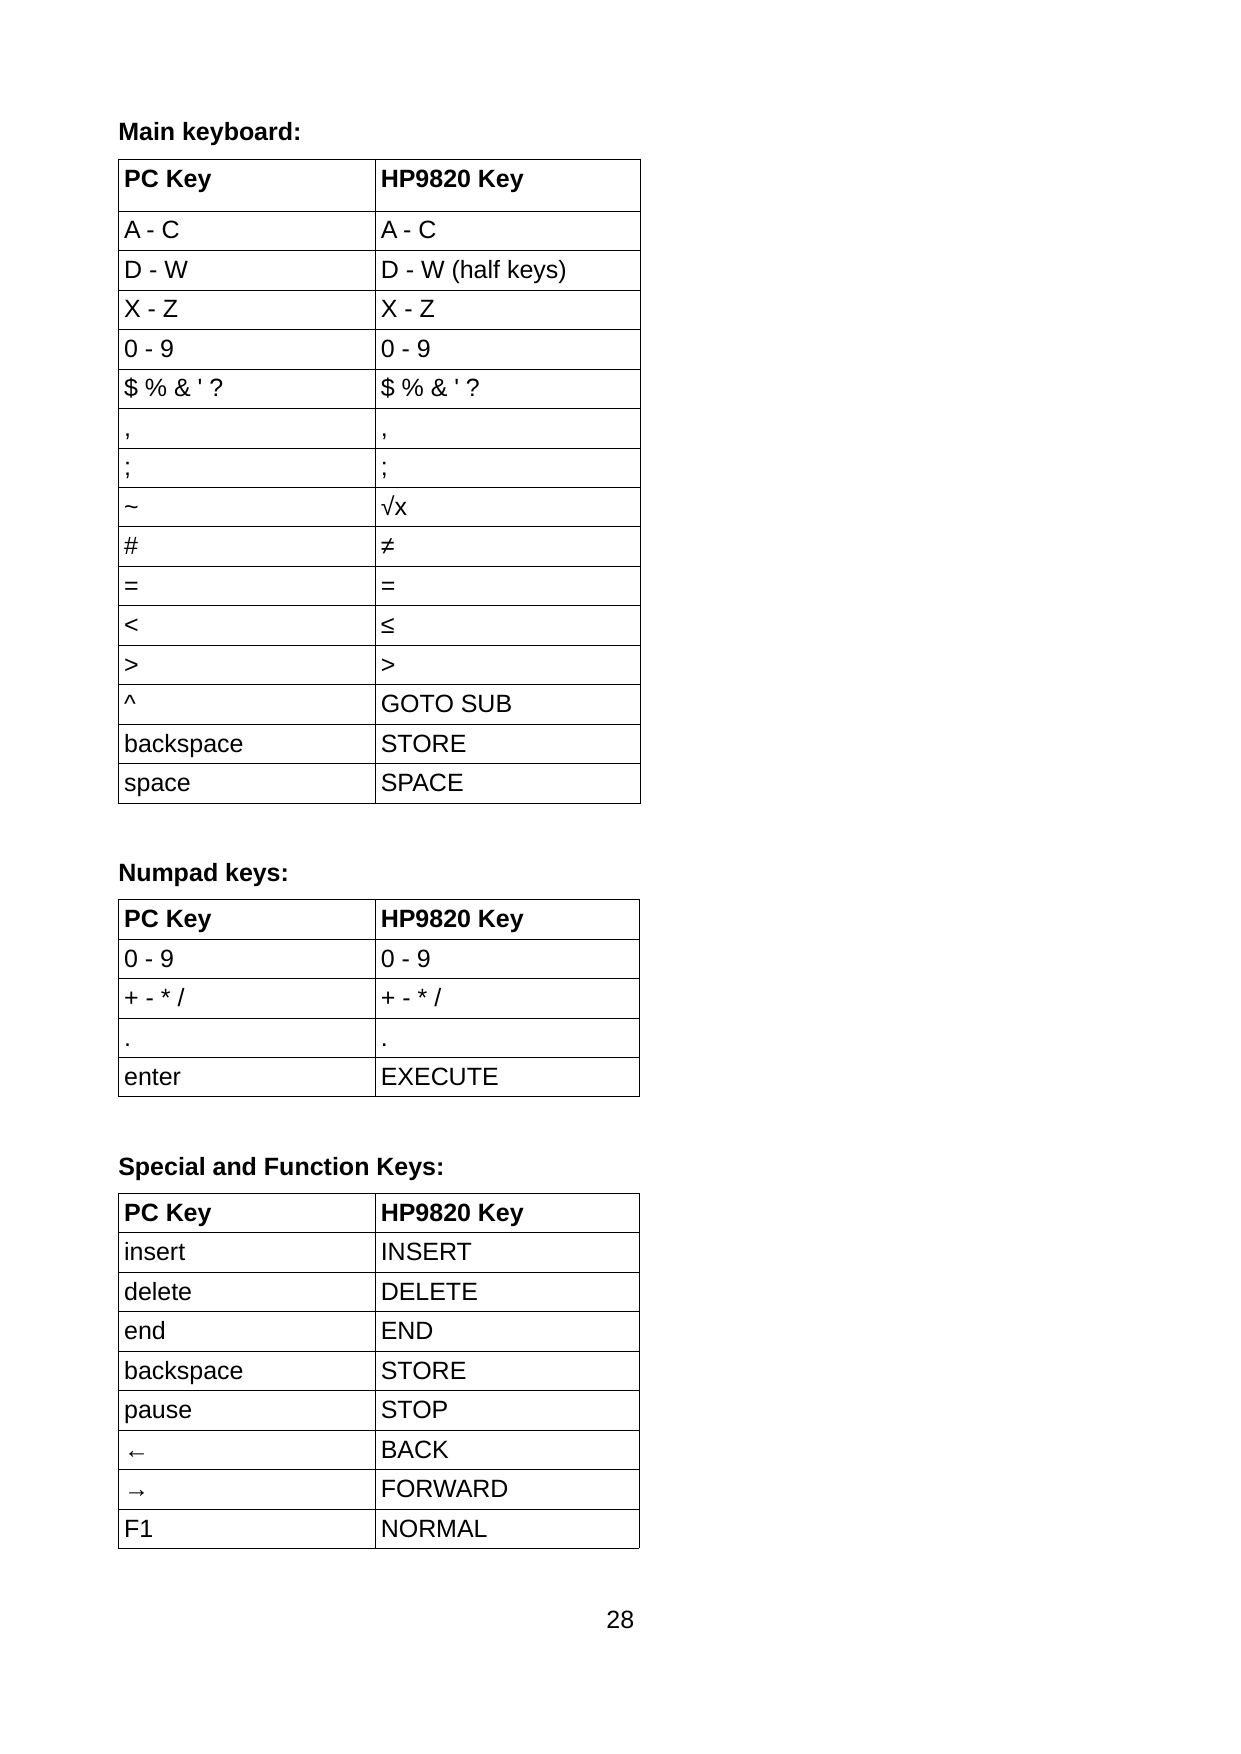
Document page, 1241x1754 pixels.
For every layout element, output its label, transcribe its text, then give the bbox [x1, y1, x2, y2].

table_cell 0 - 9 [376, 940, 639, 978]
table_cell EXECUTE [376, 1058, 639, 1096]
table_cell STORE [376, 725, 640, 763]
table_cell 0 - 9 [119, 330, 375, 368]
table_cell √x [376, 488, 640, 526]
table_cell enter [119, 1058, 375, 1096]
table_cell space [119, 764, 375, 803]
table_header HP9820 Key [376, 1194, 639, 1232]
table_cell SPACE [376, 764, 640, 803]
table_cell 0 - 9 [376, 330, 640, 368]
table_cell backspace [119, 1352, 375, 1390]
table_cell # [119, 527, 375, 566]
table_cell DELETE [376, 1273, 639, 1311]
table_cell ≤ [376, 606, 640, 645]
table_cell D - W (half keys) [376, 251, 640, 289]
text Main keyboard: [118, 118, 1122, 146]
table_cell . [376, 1019, 639, 1057]
table_cell = [119, 567, 375, 605]
table_cell X - Z [376, 291, 640, 329]
text Numpad keys: [118, 859, 1122, 887]
table_cell , [376, 409, 640, 447]
table_header HP9820 Key [376, 160, 640, 211]
table_cell < [119, 606, 375, 645]
table_cell X - Z [119, 291, 375, 329]
table_cell STORE [376, 1352, 639, 1390]
table_cell ≠ [376, 527, 640, 566]
table_cell pause [119, 1391, 375, 1430]
table_cell A - C [119, 212, 375, 250]
table_cell FORWARD [376, 1470, 639, 1509]
table_cell > [119, 646, 375, 684]
table_cell ; [119, 449, 375, 487]
table_cell backspace [119, 725, 375, 763]
table_cell → [119, 1470, 375, 1509]
text Special and Function Keys: [118, 1152, 1122, 1180]
table_cell ← [119, 1431, 375, 1469]
table_cell , [119, 409, 375, 447]
table_cell D - W [119, 251, 375, 289]
table_cell ~ [119, 488, 375, 526]
table_cell end [119, 1312, 375, 1351]
table_header PC Key [119, 900, 375, 938]
table_cell 0 - 9 [119, 940, 375, 978]
table_cell + - * / [376, 979, 639, 1017]
table_header HP9820 Key [376, 900, 639, 938]
table_cell INSERT [376, 1233, 639, 1272]
table_cell delete [119, 1273, 375, 1311]
table_cell ; [376, 449, 640, 487]
table_cell = [376, 567, 640, 605]
table_cell . [119, 1019, 375, 1057]
table_cell $ % & ' ? [119, 370, 375, 408]
table_cell STOP [376, 1391, 639, 1430]
table_cell > [376, 646, 640, 684]
table_cell + - * / [119, 979, 375, 1017]
table_cell BACK [376, 1431, 639, 1469]
table_cell $ % & ' ? [376, 370, 640, 408]
table_header PC Key [119, 160, 375, 211]
table_cell NORMAL [376, 1510, 639, 1548]
table_cell GOTO SUB [376, 685, 640, 724]
table_cell ^ [119, 685, 375, 724]
table_cell END [376, 1312, 639, 1351]
table_cell F1 [119, 1510, 375, 1548]
table_header PC Key [119, 1194, 375, 1232]
table_cell insert [119, 1233, 375, 1272]
table_cell A - C [376, 212, 640, 250]
